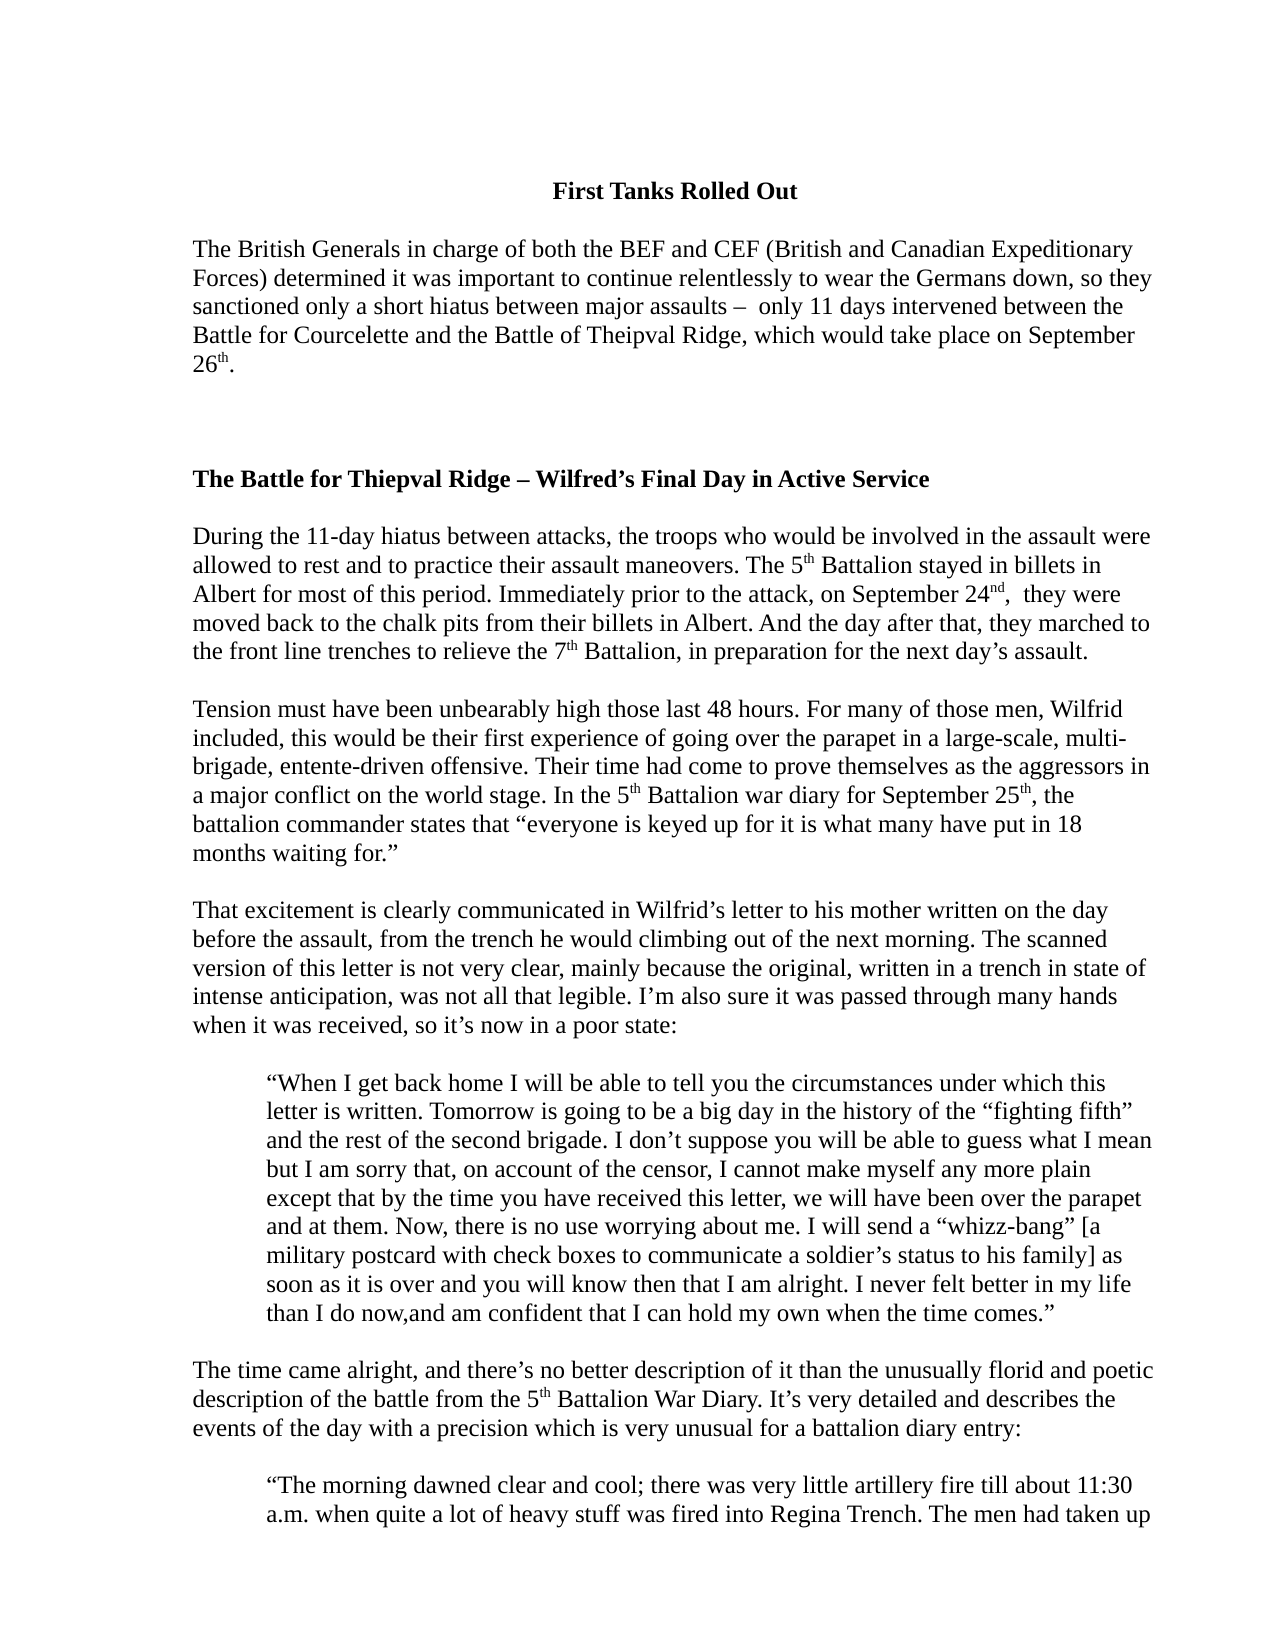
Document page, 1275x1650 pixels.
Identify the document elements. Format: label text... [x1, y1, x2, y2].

text First Tanks Rolled Out [192, 176, 1158, 205]
text “When I get back home I will be able to tell you the circumstances under which this letter is written. Tomorrow is going to be a big day in the history of the “fighting fifth” and the rest of the second brigade. I don’t suppose you will be able to guess what I mean but I am sorry that, on account of the censor, I cannot make myself any more plain except that by the time you have received this letter, we will have been over the parapet and at them. Now, there is no use worrying about me. I will send a “whizz-bang” [a military postcard with check boxes to communicate a soldier’s status to his family] as soon as it is over and you will know then that I am alright. I never felt better in my life than I do now,and am confident that I can hold my own when the time comes.” [266, 1068, 1158, 1326]
text “The morning dawned clear and cool; there was very little artillery fire till about 11:30 a.m. when quite a lot of heavy stuff was fired into Regina Trench. The men had taken up [266, 1470, 1158, 1528]
text That excitement is clearly communicated in Wilfrid’s letter to his mother written on the day before the assault, from the trench he would climbing out of the next morning. The scanned version of this letter is not very clear, mainly because the original, written in a trench in state of intense anticipation, was not all that legible. I’m also sure it was passed through many hands when it was received, so it’s now in a poor state: [192, 895, 1158, 1039]
text During the 11-day hiatus between attacks, the troops who would be involved in the assault were allowed to rest and to practice their assault maneovers. The 5th Battalion stayed in billets in Albert for most of this period. Immediately prior to the attack, on September 24nd, they were moved back to the chalk pits from their billets in Albert. And the day after that, they marched to the front line trenches to relieve the 7th Battalion, in preparation for the next day’s assault. [192, 521, 1158, 665]
text The time came alright, and there’s no better description of it than the unusually florid and poetic description of the battle from the 5th Battalion War Diary. It’s very detailed and describes the events of the day with a precision which is very unusual for a battalion diary entry: [192, 1355, 1158, 1441]
text The Battle for Thiepval Ridge – Wilfred’s Final Day in Active Service [192, 464, 1158, 493]
text The British Generals in charge of both the BEF and CEF (British and Canadian Expeditionary Forces) determined it was important to continue relentlessly to wear the Germans down, so they sanctioned only a short hiatus between major assaults – only 11 days intervened between the Battle for Courcelette and the Battle of Theipval Ridge, which would take place on September 26th. [192, 234, 1158, 378]
text Tension must have been unbearably high those last 48 hours. For many of those men, Wilfrid included, this would be their first experience of going over the parapet in a large-scale, multi-brigade, entente-driven offensive. Their time had come to prove themselves as the aggressors in a major conflict on the world stage. In the 5th Battalion war diary for September 25th, the battalion commander states that “everyone is keyed up for it is what many have put in 18 months waiting for.” [192, 694, 1158, 866]
